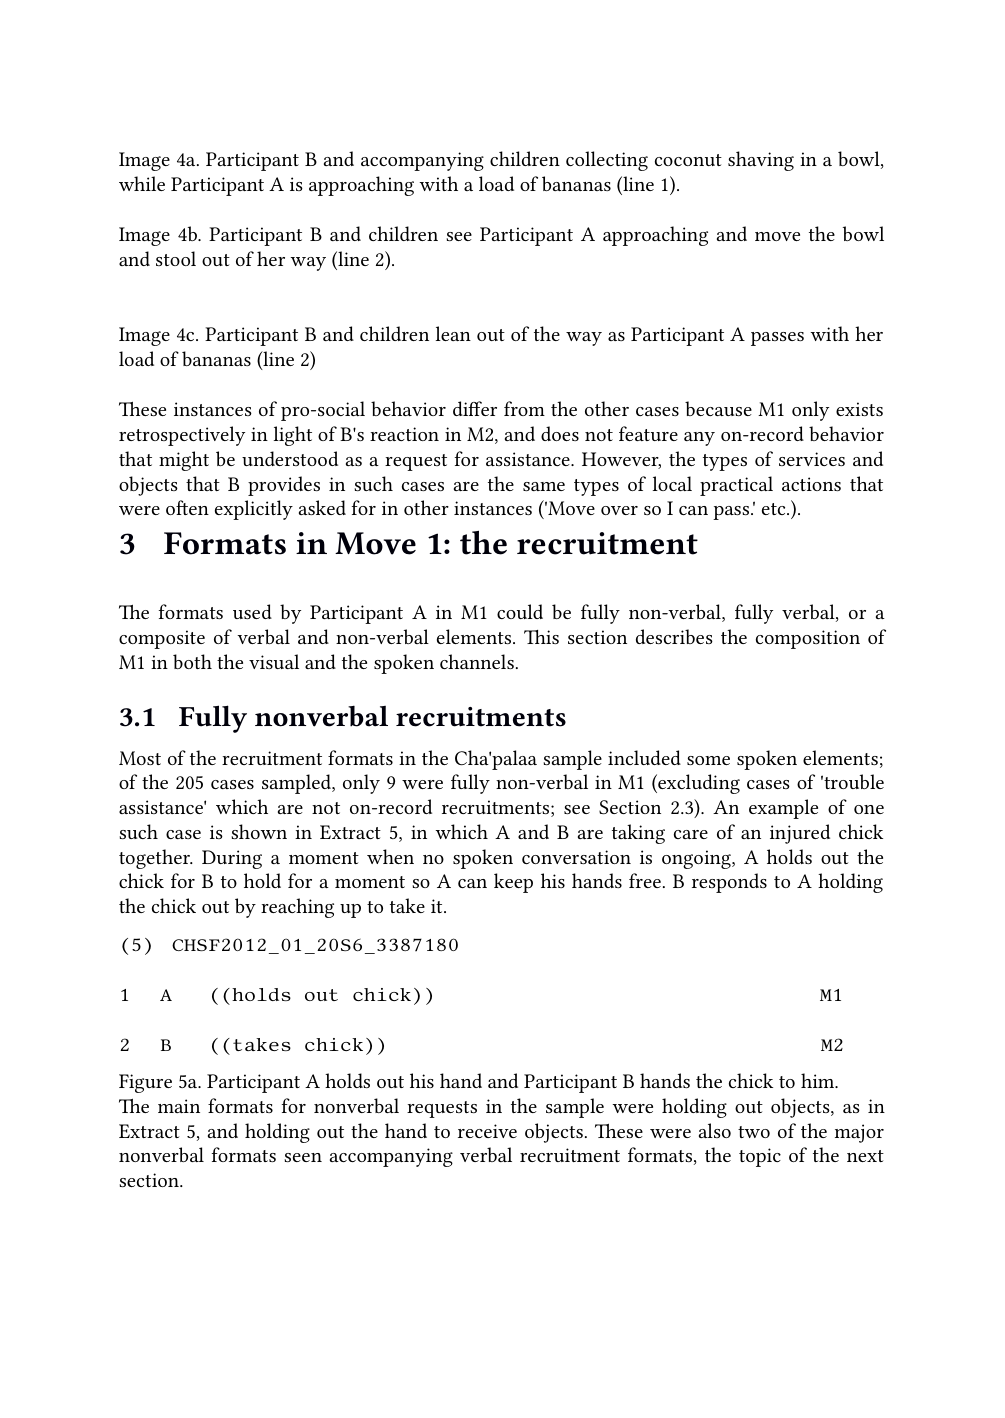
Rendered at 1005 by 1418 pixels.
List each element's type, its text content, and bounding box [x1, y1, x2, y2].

subtitle Formats in Move 1: the recruitment [118, 521, 886, 562]
text Figure 5a. Participant A holds out his hand and Participant B hands the chick to him. [118, 1069, 886, 1093]
text Image 4a. Participant B and accompanying children collecting coconut shaving in a bowl, while Participant A is approaching with a load of bananas (line 1). [118, 147, 886, 197]
text The main formats for nonverbal requests in the sample were holding out objects, as in Extract 5, and holding out the hand to receive objects. These were also two of the major nonverbal formats seen accompanying verbal recruitment formats, the topic of the next section. [118, 1093, 886, 1193]
text Most of the recruitment formats in the Cha'palaa sample included some spoken elements; of the 205 cases sampled, only 9 were fully non-verbal in M1 (excluding cases of 'trouble assistance' which are not on-record recruitments; see Section 2.3). An example of one such case is shown in Extract 5, in which A and B are taking care of an injured chick together. During a moment when no spoken conversation is ongoing, A holds out the chick for B to hold for a moment so A can keep his hands free. B responds to A holding the chick out by reaching up to take it. [118, 745, 886, 919]
text Image 4c. Participant B and children lean out of the way as Participant A passes with her load of bananas (line 2) [118, 322, 886, 372]
text The formats used by Participant A in M1 could be fully non-verbal, fully verbal, or a composite of verbal and non-verbal elements. This section describes the composition of M1 in both the visual and the spoken channels. [118, 600, 886, 674]
text Image 4b. Participant B and children see Participant A approaching and move the bowl and stool out of her way (line 2). [118, 222, 886, 272]
list CHSF2012_01_20S6_3387180 1 A ((holds out chick)) M1 2 B ((takes chick)) M2 [118, 931, 886, 1056]
text These instances of pro-social behavior differ from the other cases because M1 only exists retrospectively in light of B's reaction in M2, and does not feature any on-record behavior that might be understood as a request for assistance. However, the types of services and objects that B provides in such cases are the same types of local practical actions that were often explicitly asked for in other instances ('Move over so I can pass.' etc.). [118, 397, 886, 521]
subtitle Fully nonverbal recruitments [118, 699, 886, 733]
